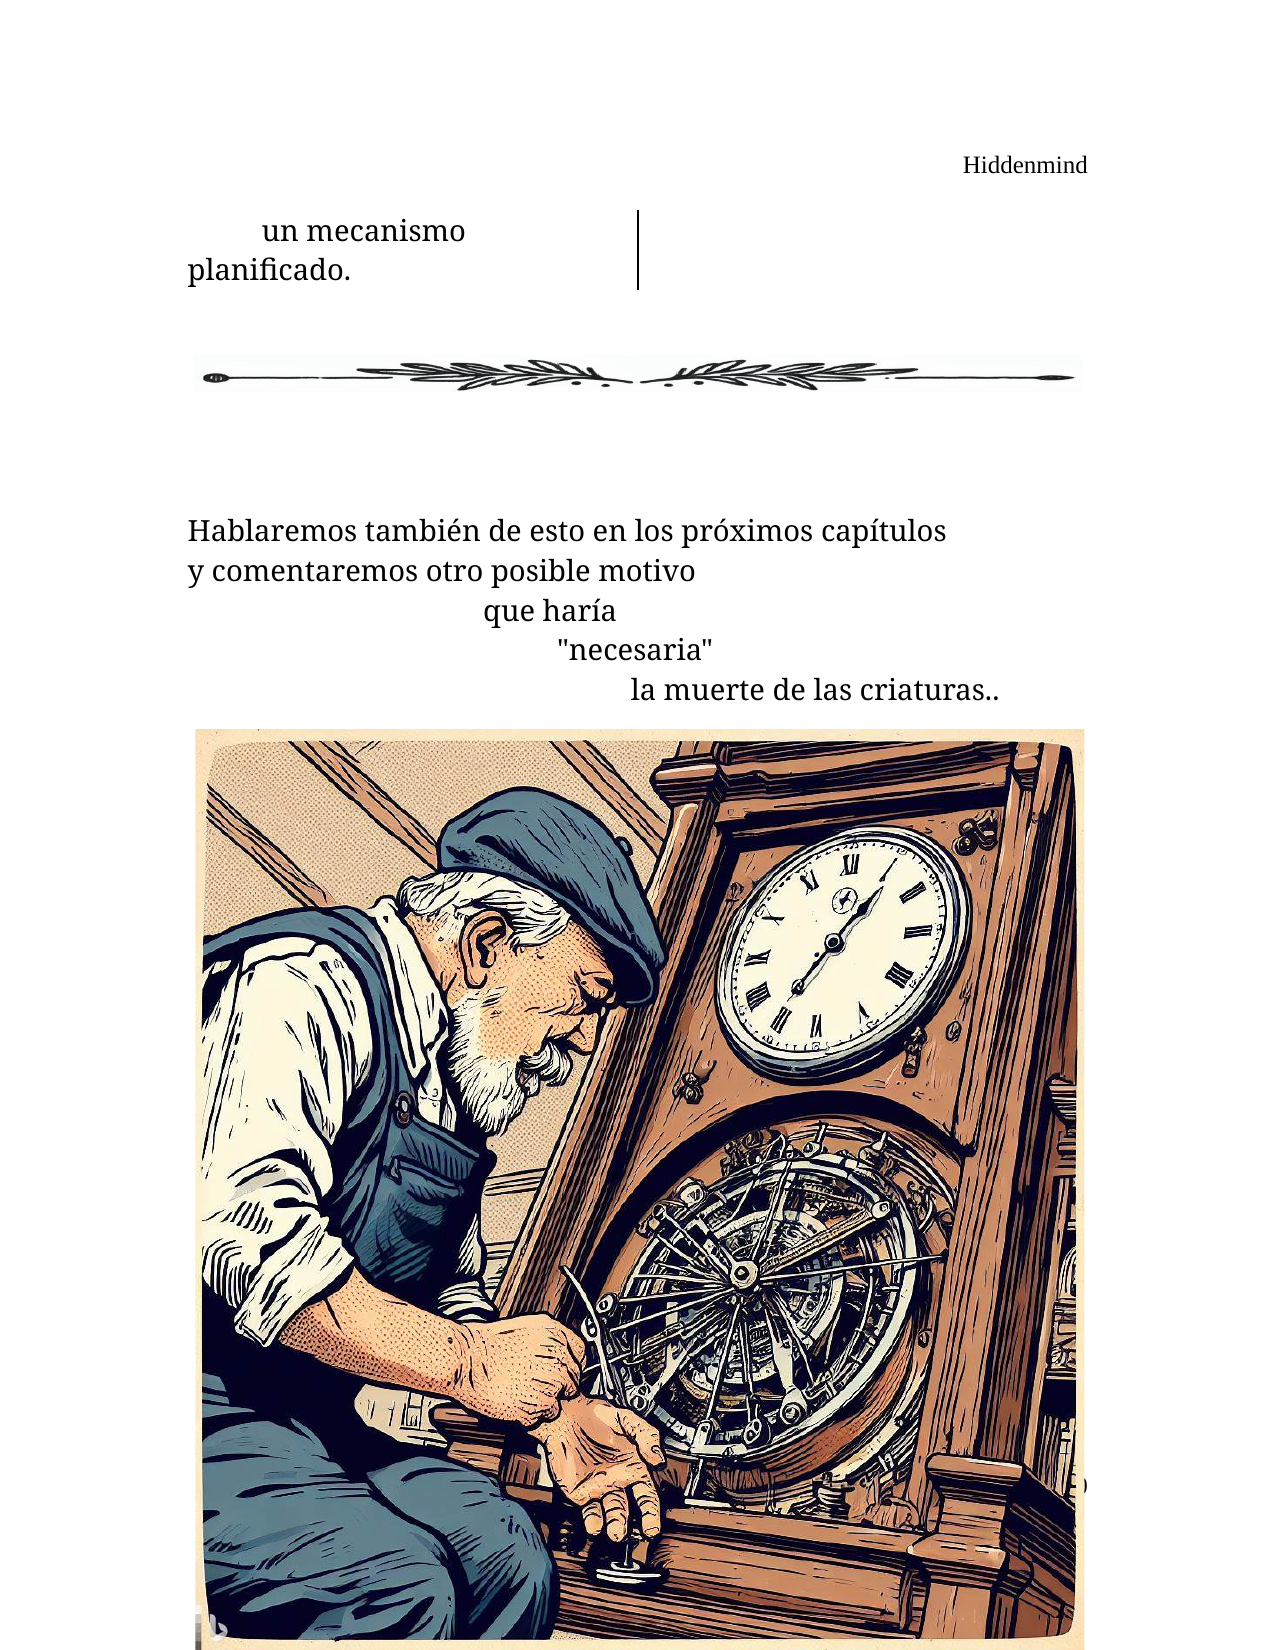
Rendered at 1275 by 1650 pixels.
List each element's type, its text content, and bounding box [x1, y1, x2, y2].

picture [195, 729, 1085, 1650]
text y comentaremos otro posible motivo [187, 550, 1087, 590]
text que haría [187, 590, 1087, 629]
text un mecanismo planificado. [187, 210, 622, 289]
picture [193, 355, 1083, 392]
text Hablaremos también de esto en los próximos capítulos [187, 510, 1087, 550]
text "necesaria" [187, 629, 1087, 669]
text la muerte de las criaturas.. [187, 669, 1087, 709]
